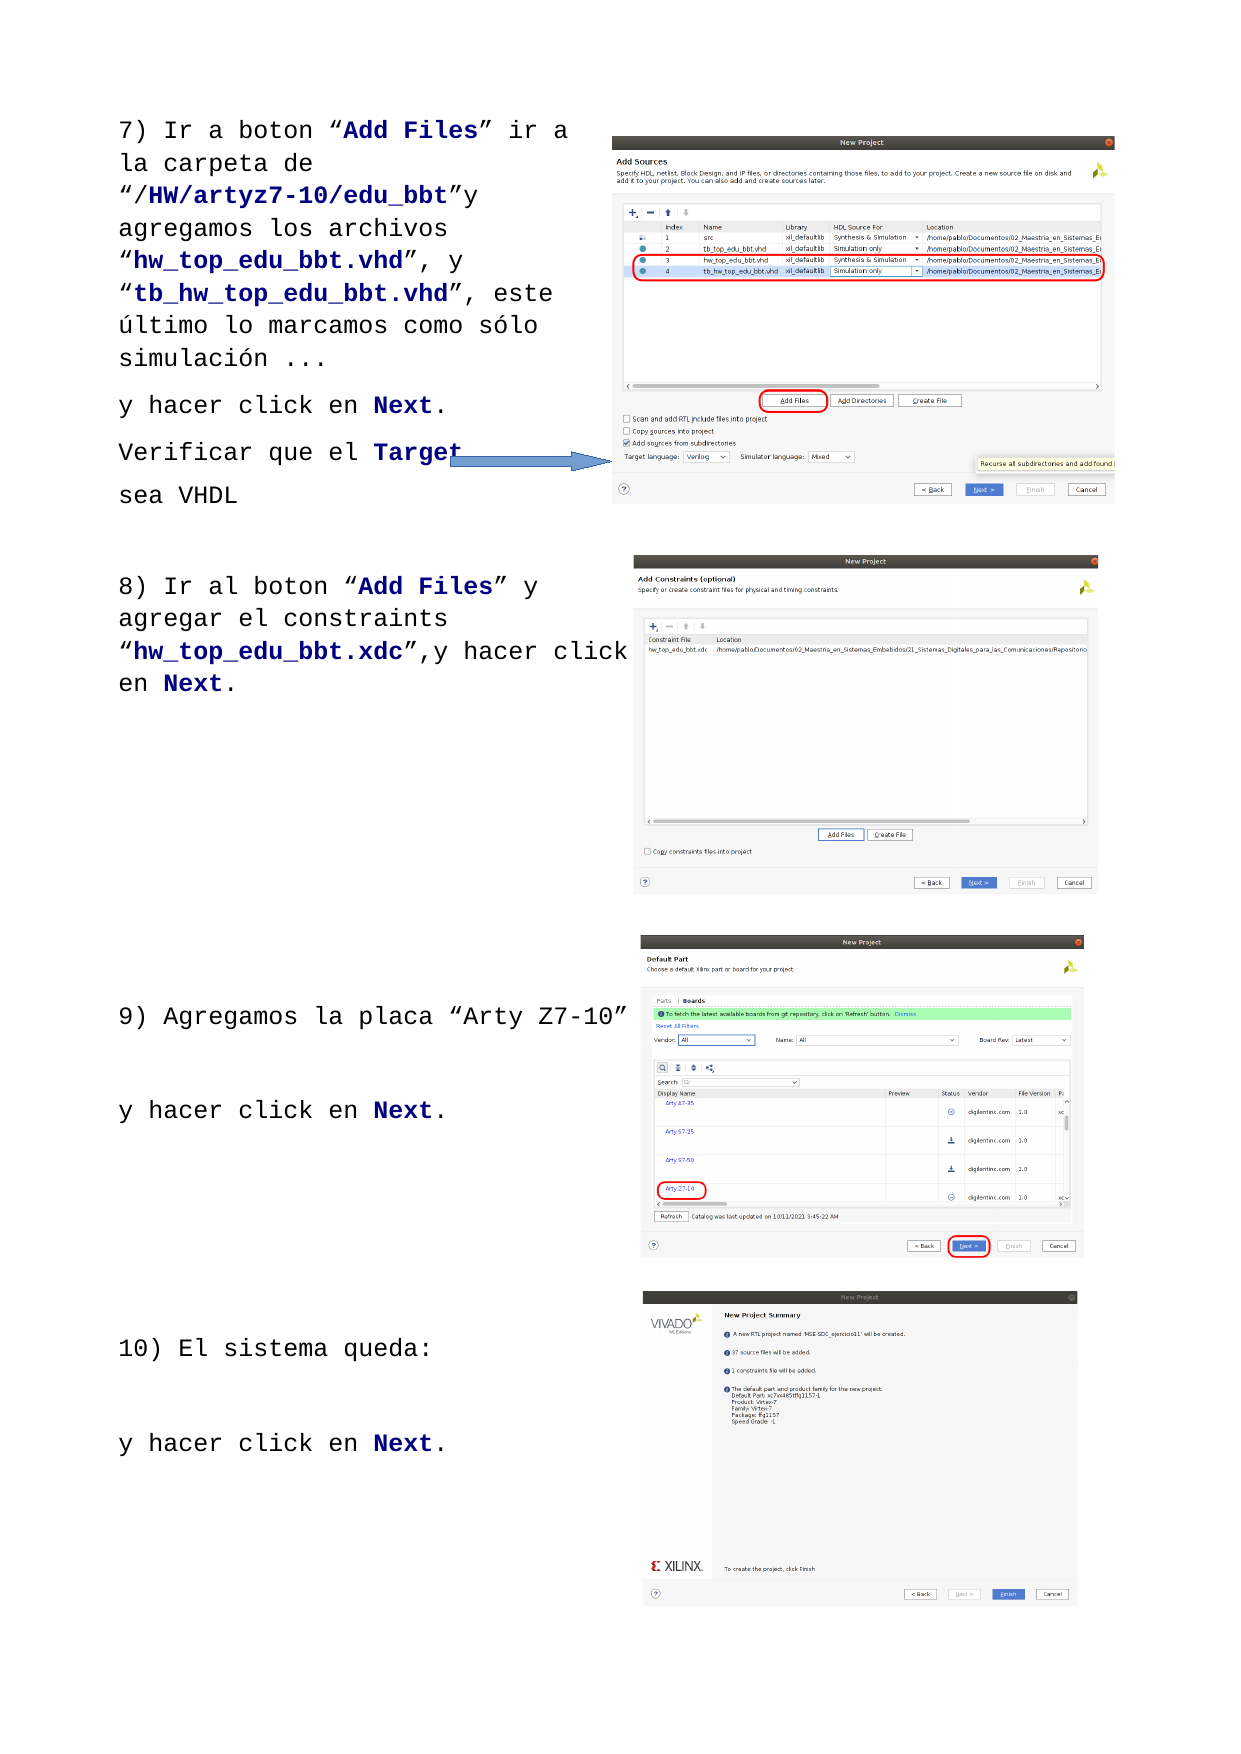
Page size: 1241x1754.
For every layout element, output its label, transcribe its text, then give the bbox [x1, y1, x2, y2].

text sea VHDL [118, 483, 1122, 511]
picture [640, 935, 1084, 1258]
text 7) Ir a boton “Add Files” ir a la carpeta de “/HW/artyz7-10/edu_bbt”y agregamos los archivos “hw_top_edu_bbt.vhd”, y “tb_hw_top_edu_bbt.vhd”, este último lo marcamos como sólo simulación ... [118, 118, 1122, 374]
picture [642, 1291, 1078, 1606]
text Verificar que el Target [118, 440, 612, 468]
picture [633, 555, 1099, 894]
text [1078, 1336, 1122, 1364]
picture [612, 136, 1115, 504]
text 8) Ir al boton “Add Files” y agregar el constraints “hw_top_edu_bbt.xdc”,y hacer click en Next. [118, 573, 633, 699]
text [1099, 573, 1122, 699]
text [1078, 1430, 1122, 1459]
text y hacer click en Next. [118, 393, 612, 421]
text 9) Agregamos la placa “Arty Z7-10” [118, 1003, 640, 1032]
text y hacer click en Next. [118, 1098, 640, 1126]
text [1084, 1098, 1122, 1126]
text [1084, 1003, 1122, 1032]
text y hacer click en Next. [118, 1430, 642, 1459]
text 10) El sistema queda: [118, 1336, 642, 1364]
